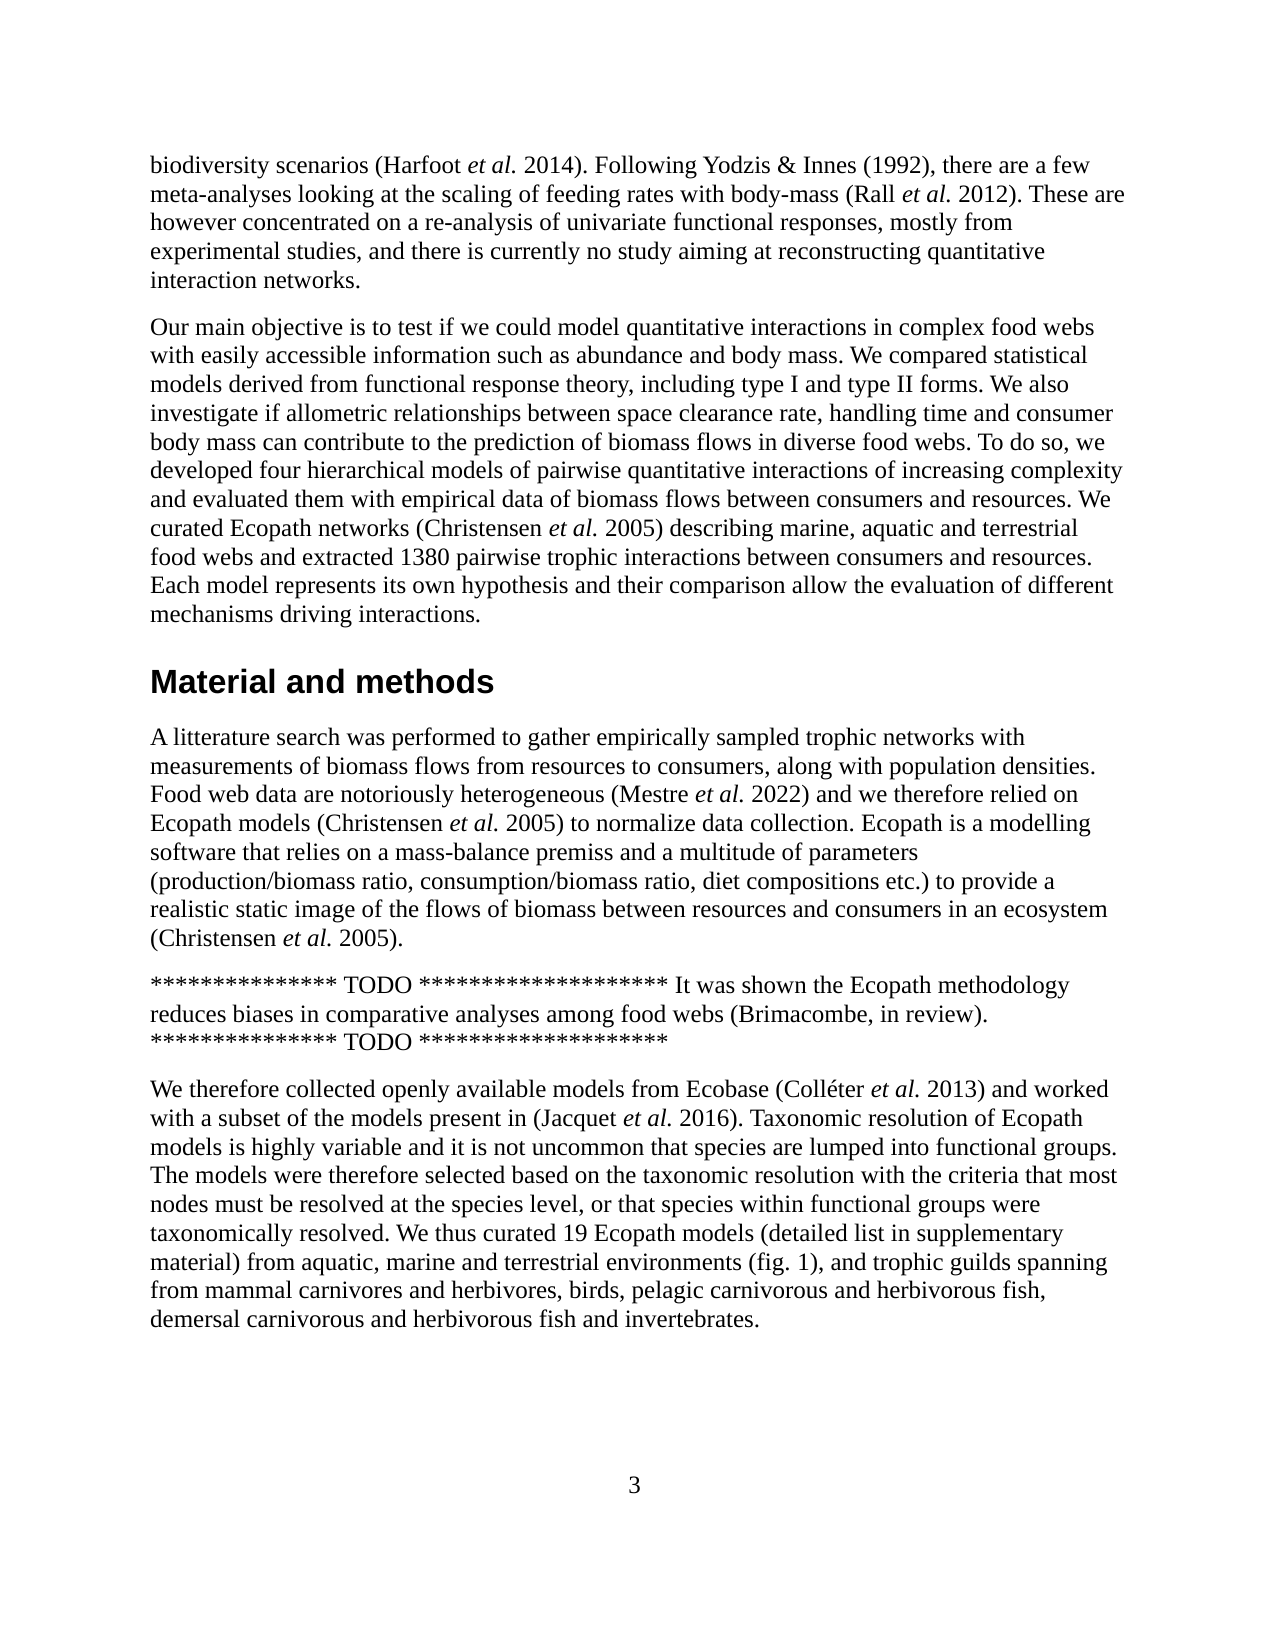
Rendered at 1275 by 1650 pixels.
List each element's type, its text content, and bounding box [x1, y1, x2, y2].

text Our main objective is to test if we could model quantitative interactions in complex food webs with easily accessible information such as abundance and body mass. We compared statistical models derived from functional response theory, including type I and type II forms. We also investigate if allometric relationships between space clearance rate, handling time and consumer body mass can contribute to the prediction of biomass flows in diverse food webs. To do so, we developed four hierarchical models of pairwise quantitative interactions of increasing complexity and evaluated them with empirical data of biomass flows between consumers and resources. We curated Ecopath networks (Christensen et al. 2005) describing marine, aquatic and terrestrial food webs and extracted 1380 pairwise trophic interactions between consumers and resources. Each model represents its own hypothesis and their comparison allow the evaluation of different mechanisms driving interactions. [150, 312, 1125, 628]
subtitle Material and methods [150, 662, 1125, 701]
text biodiversity scenarios (Harfoot et al. 2014). Following Yodzis & Innes (1992), there are a few meta-analyses looking at the scaling of feeding rates with body-mass (Rall et al. 2012). These are however concentrated on a re-analysis of univariate functional responses, mostly from experimental studies, and there is currently no study aiming at reconstructing quantitative interaction networks. [150, 150, 1125, 294]
text A litterature search was performed to gather empirically sampled trophic networks with measurements of biomass flows from resources to consumers, along with population densities. Food web data are notoriously heterogeneous (Mestre et al. 2022) and we therefore relied on Ecopath models (Christensen et al. 2005) to normalize data collection. Ecopath is a modelling software that relies on a mass-balance premiss and a multitude of parameters (production/biomass ratio, consumption/biomass ratio, diet compositions etc.) to provide a realistic static image of the flows of biomass between resources and consumers in an ecosystem (Christensen et al. 2005). [150, 722, 1125, 952]
text *************** TODO ******************** It was shown the Ecopath methodology reduces biases in comparative analyses among food webs (Brimacombe, in review). *************** TODO ******************** [150, 970, 1125, 1056]
text We therefore collected openly available models from Ecobase (Colléter et al. 2013) and worked with a subset of the models present in (Jacquet et al. 2016). Taxonomic resolution of Ecopath models is highly variable and it is not uncommon that species are lumped into functional groups. The models were therefore selected based on the taxonomic resolution with the criteria that most nodes must be resolved at the species level, or that species within functional groups were taxonomically resolved. We thus curated 19 Ecopath models (detailed list in supplementary material) from aquatic, marine and terrestrial environments (fig. 1), and trophic guilds spanning from mammal carnivores and herbivores, birds, pelagic carnivorous and herbivorous fish, demersal carnivorous and herbivorous fish and invertebrates. [150, 1074, 1125, 1333]
